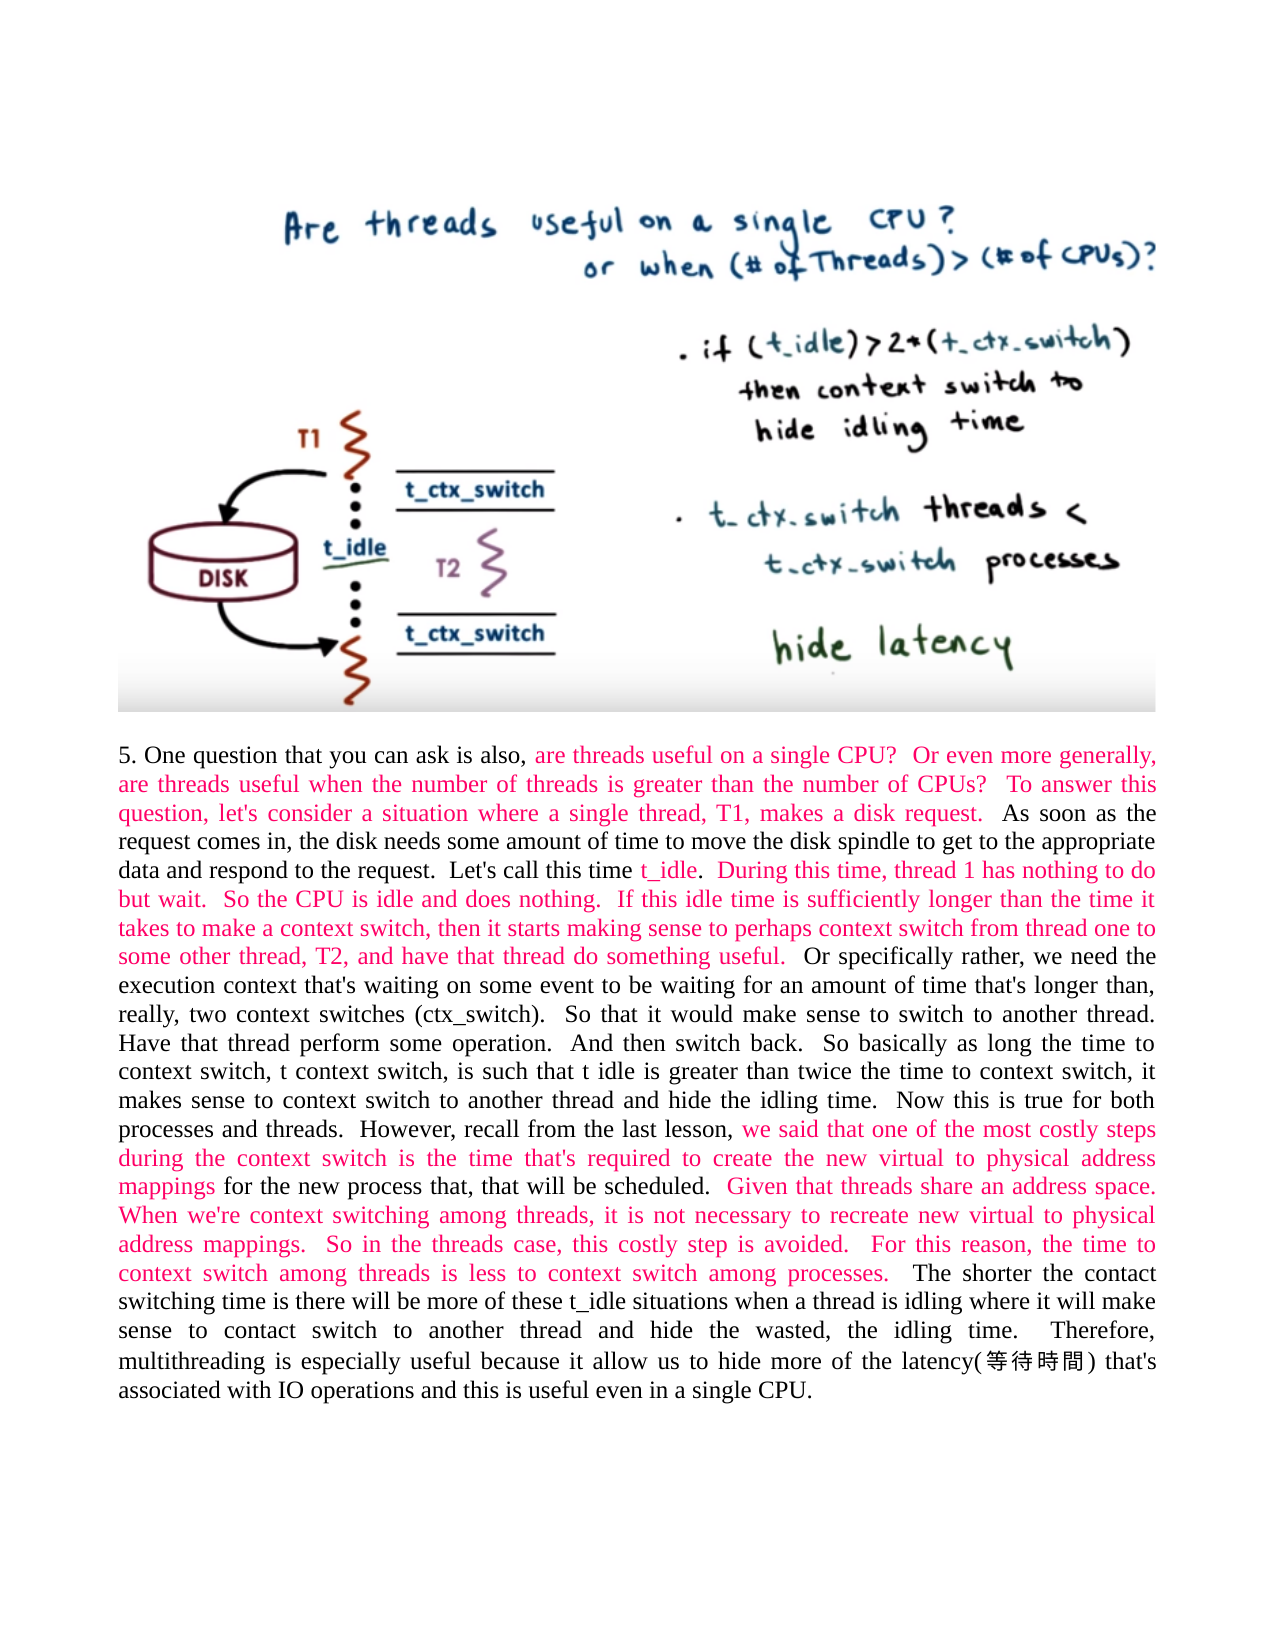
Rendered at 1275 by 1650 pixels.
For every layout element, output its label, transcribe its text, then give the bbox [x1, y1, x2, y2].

picture [118, 204, 1157, 712]
text 5. One question that you can ask is also, are threads useful on a single CPU? Or even more generally, are threads useful when the number of threads is greater than the number of CPUs? To answer this question, let's consider a situation where a single thread, T1, makes a disk request. As soon as the request comes in, the disk needs some amount of time to move the disk spindle to get to the appropriate data and respond to the request. Let's call this time t_idle. During this time, thread 1 has nothing to do but wait. So the CPU is idle and does nothing. If this idle time is sufficiently longer than the time it takes to make a context switch, then it starts making sense to perhaps context switch from thread one to some other thread, T2, and have that thread do something useful. Or specifically rather, we need the execution context that's waiting on some event to be waiting for an amount of time that's longer than, really, two context switches (ctx_switch). So that it would make sense to switch to another thread. Have that thread perform some operation. And then switch back. So basically as long the time to context switch, t context switch, is such that t idle is greater than twice the time to context switch, it makes sense to context switch to another thread and hide the idling time. Now this is true for both processes and threads. However, recall from the last lesson, we said that one of the most costly steps during the context switch is the time that's required to create the new virtual to physical address mappings for the new process that, that will be scheduled. Given that threads share an address space. When we're context switching among threads, it is not necessary to recreate new virtual to physical address mappings. So in the threads case, this costly step is avoided. For this reason, the time to context switch among threads is less to context switch among processes. The shorter the contact switching time is there will be more of these t_idle situations when a thread is idling where it will make sense to contact switch to another thread and hide the wasted, the idling time. Therefore, multithreading is especially useful because it allow us to hide more of the latency(等待時間) that's associated with IO operations and this is useful even in a single CPU. [118, 740, 1157, 1404]
